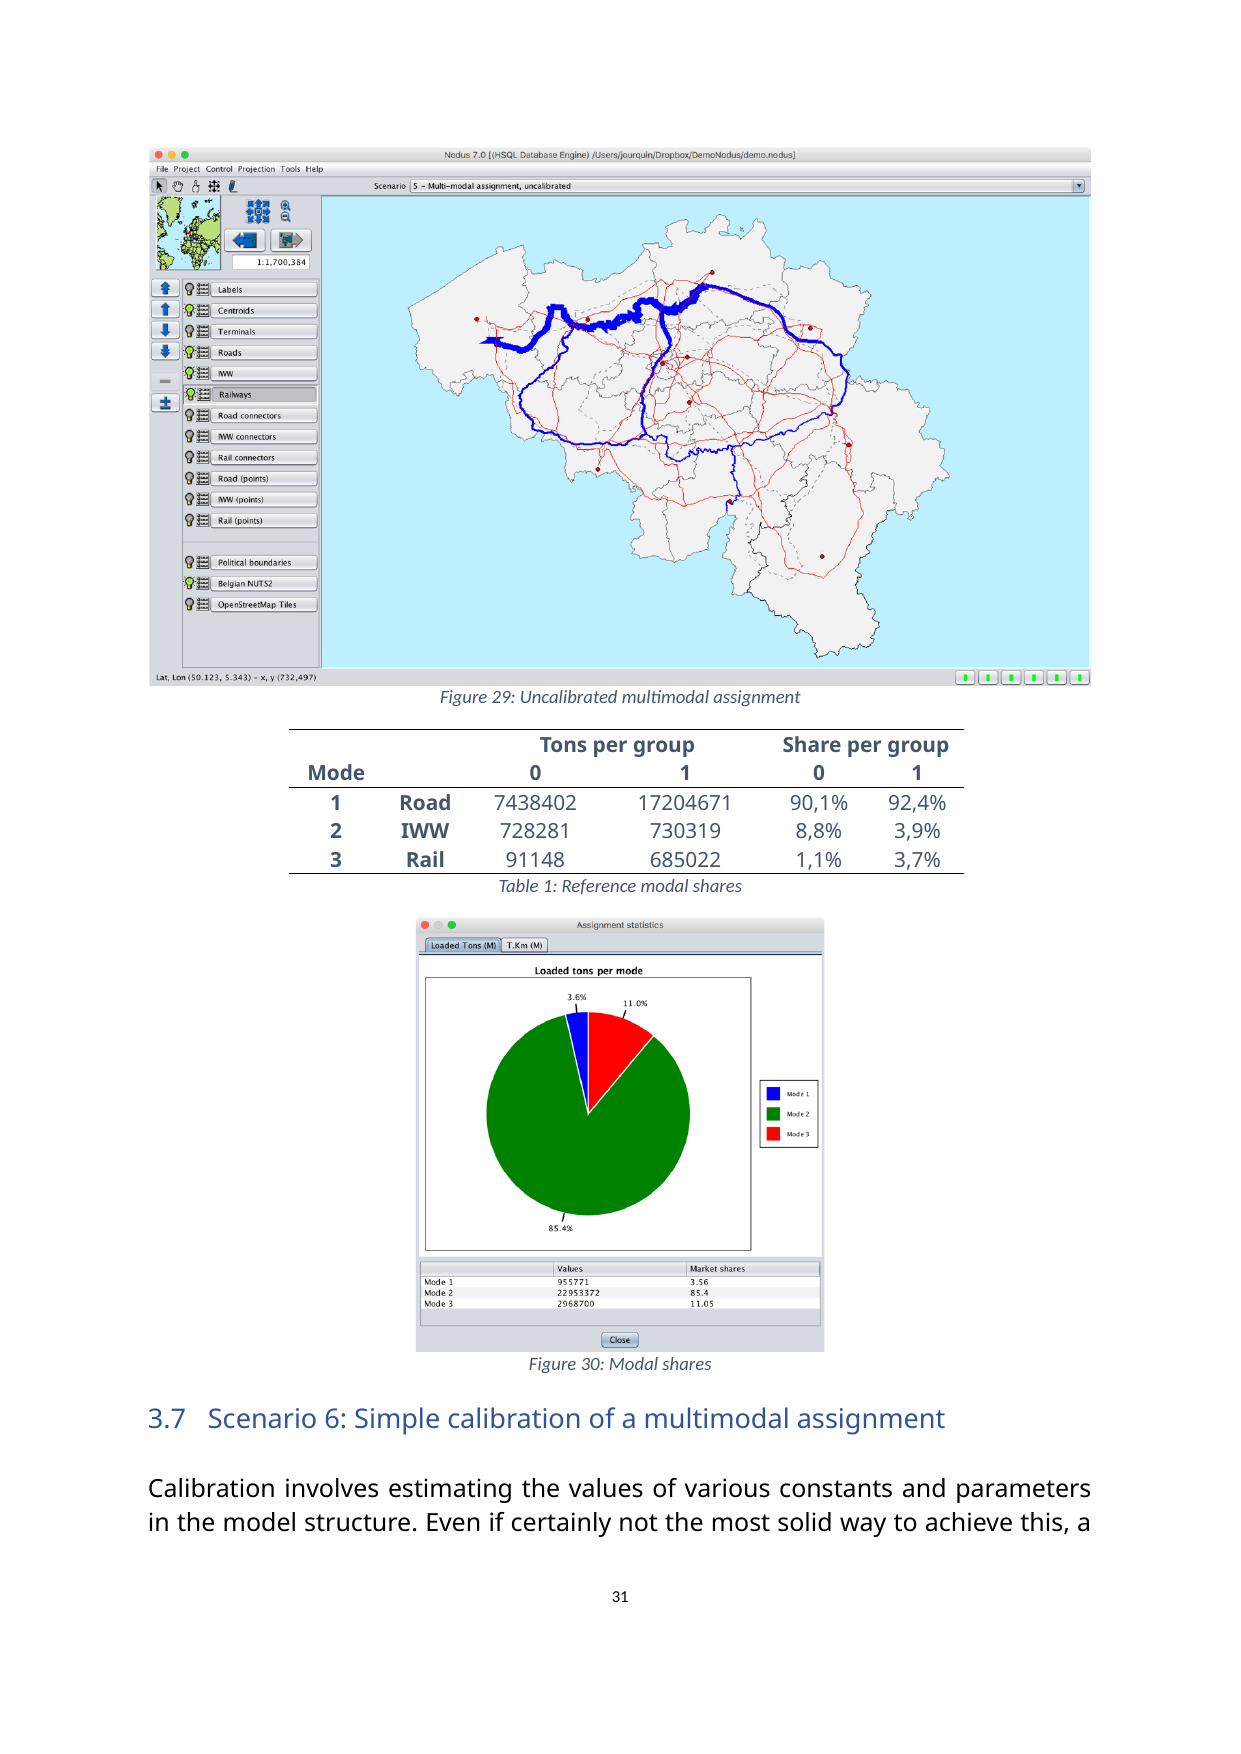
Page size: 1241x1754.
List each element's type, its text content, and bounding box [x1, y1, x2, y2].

table_cell 91148 [467, 845, 603, 873]
table_cell 7438402 [467, 788, 603, 816]
table_cell 1,1% [767, 845, 870, 873]
table_header [383, 730, 467, 758]
table_cell [383, 758, 467, 787]
table_cell Rail [383, 845, 467, 873]
subtitle Scenario 6: Simple calibration of a multimodal assignment [148, 1400, 1093, 1437]
table_header [289, 730, 383, 758]
table_cell 3,7% [870, 845, 964, 873]
text Table 1: Reference modal shares [148, 874, 1093, 897]
table_header Tons per group [467, 730, 767, 758]
table_cell 1 [289, 788, 383, 816]
table_cell 685022 [603, 845, 767, 873]
table_cell 2 [289, 816, 383, 845]
table_cell 728281 [467, 816, 603, 845]
table_cell 0 [767, 758, 870, 787]
table_cell 90,1% [767, 788, 870, 816]
text Figure 29: Uncalibrated multimodal assignment [148, 685, 1093, 708]
table_cell 92,4% [870, 788, 964, 816]
table_cell 3 [289, 845, 383, 873]
table_cell 8,8% [767, 816, 870, 845]
table_cell 17204671 [603, 788, 767, 816]
table_cell Mode [289, 758, 383, 787]
table_cell IWW [383, 816, 467, 845]
table_cell 1 [870, 758, 964, 787]
text Calibration involves estimating the values of various constants and parameters in the model structure. Even if certainly not the most solid way to achieve this, a [148, 1471, 1093, 1539]
table_cell 0 [467, 758, 603, 787]
table_header Share per group [767, 730, 964, 758]
table_cell 3,9% [870, 816, 964, 845]
table_cell 730319 [603, 816, 767, 845]
picture [149, 147, 1091, 686]
picture [415, 917, 825, 1352]
text Figure 30: Modal shares [148, 1352, 1093, 1375]
table_cell 1 [603, 758, 767, 787]
table_cell Road [383, 788, 467, 816]
